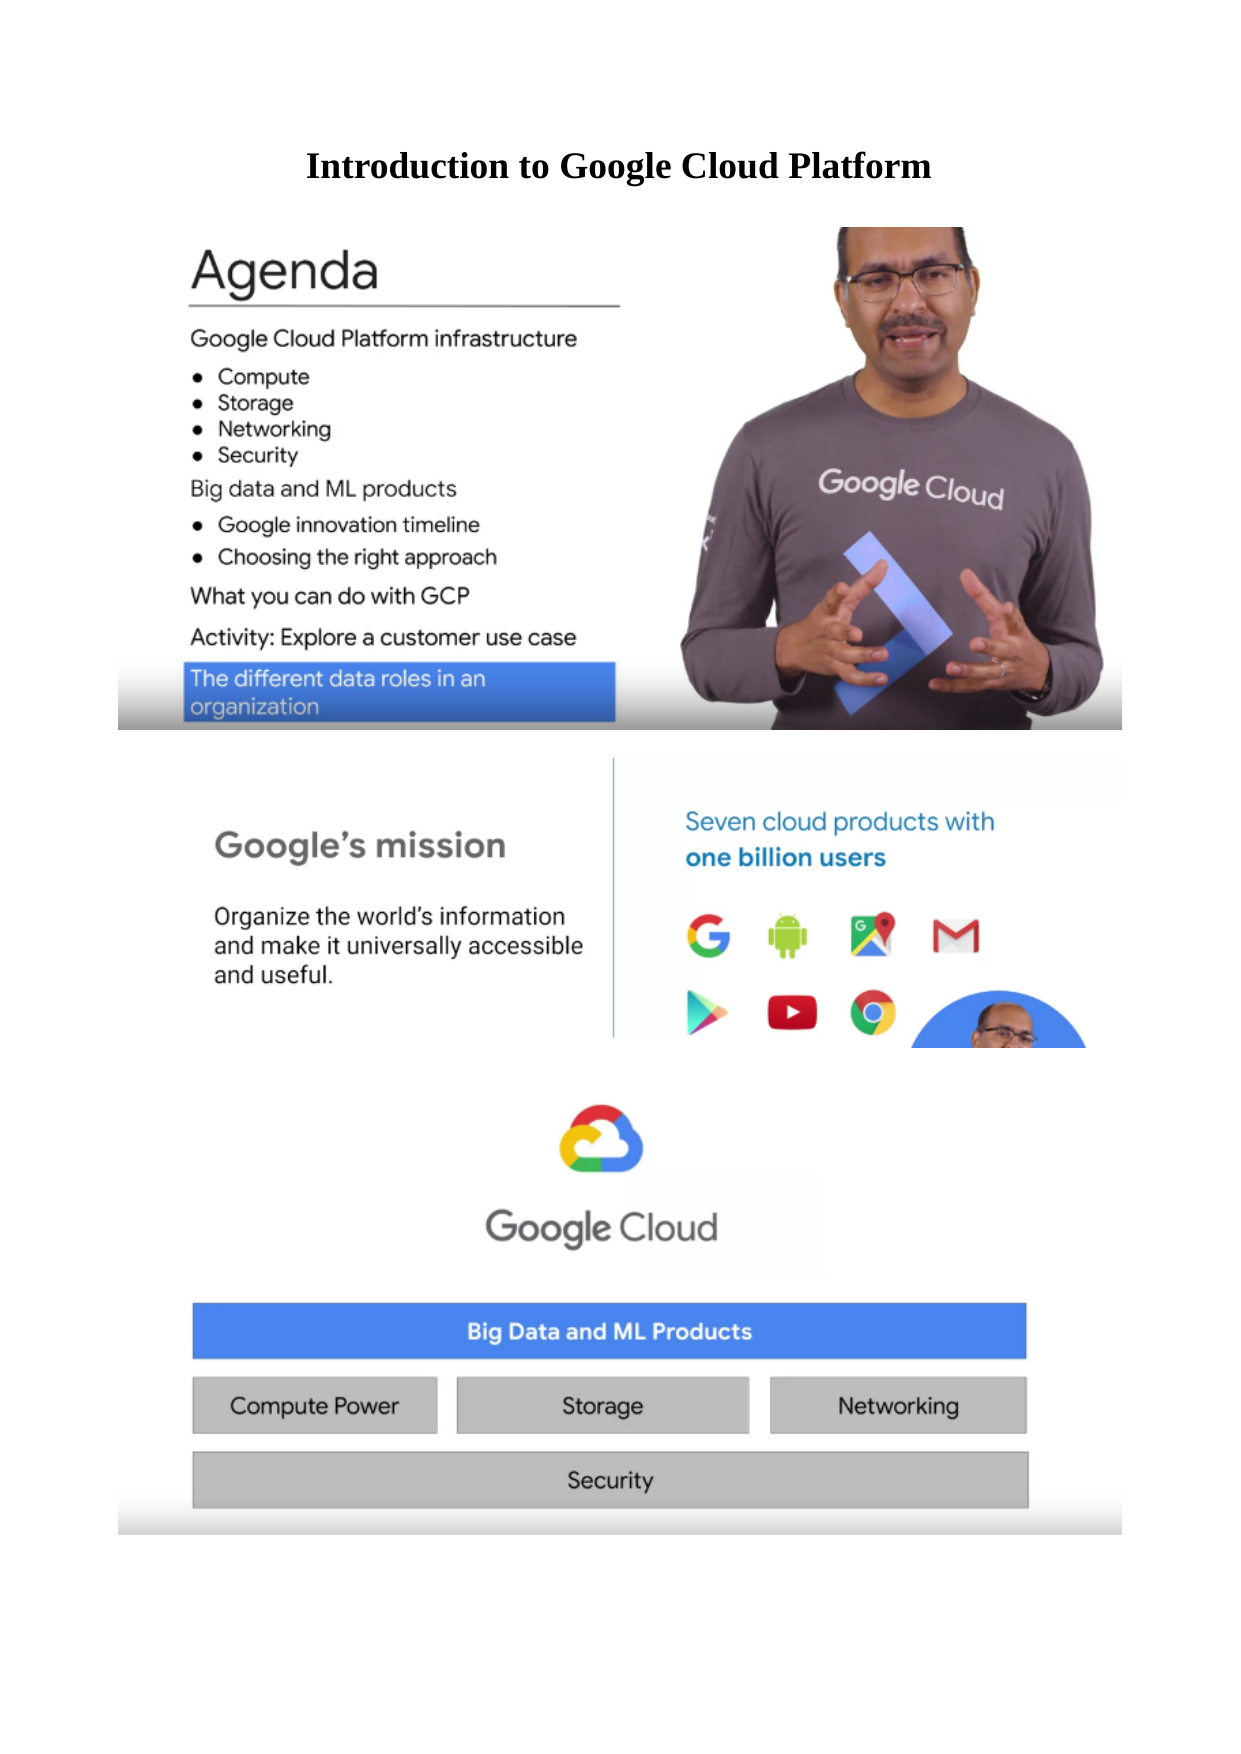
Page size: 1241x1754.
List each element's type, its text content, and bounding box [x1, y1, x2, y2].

subtitle Introduction to Google Cloud Platform [118, 143, 1122, 186]
picture [118, 227, 1123, 730]
picture [118, 1076, 1123, 1535]
picture [118, 758, 1123, 1048]
